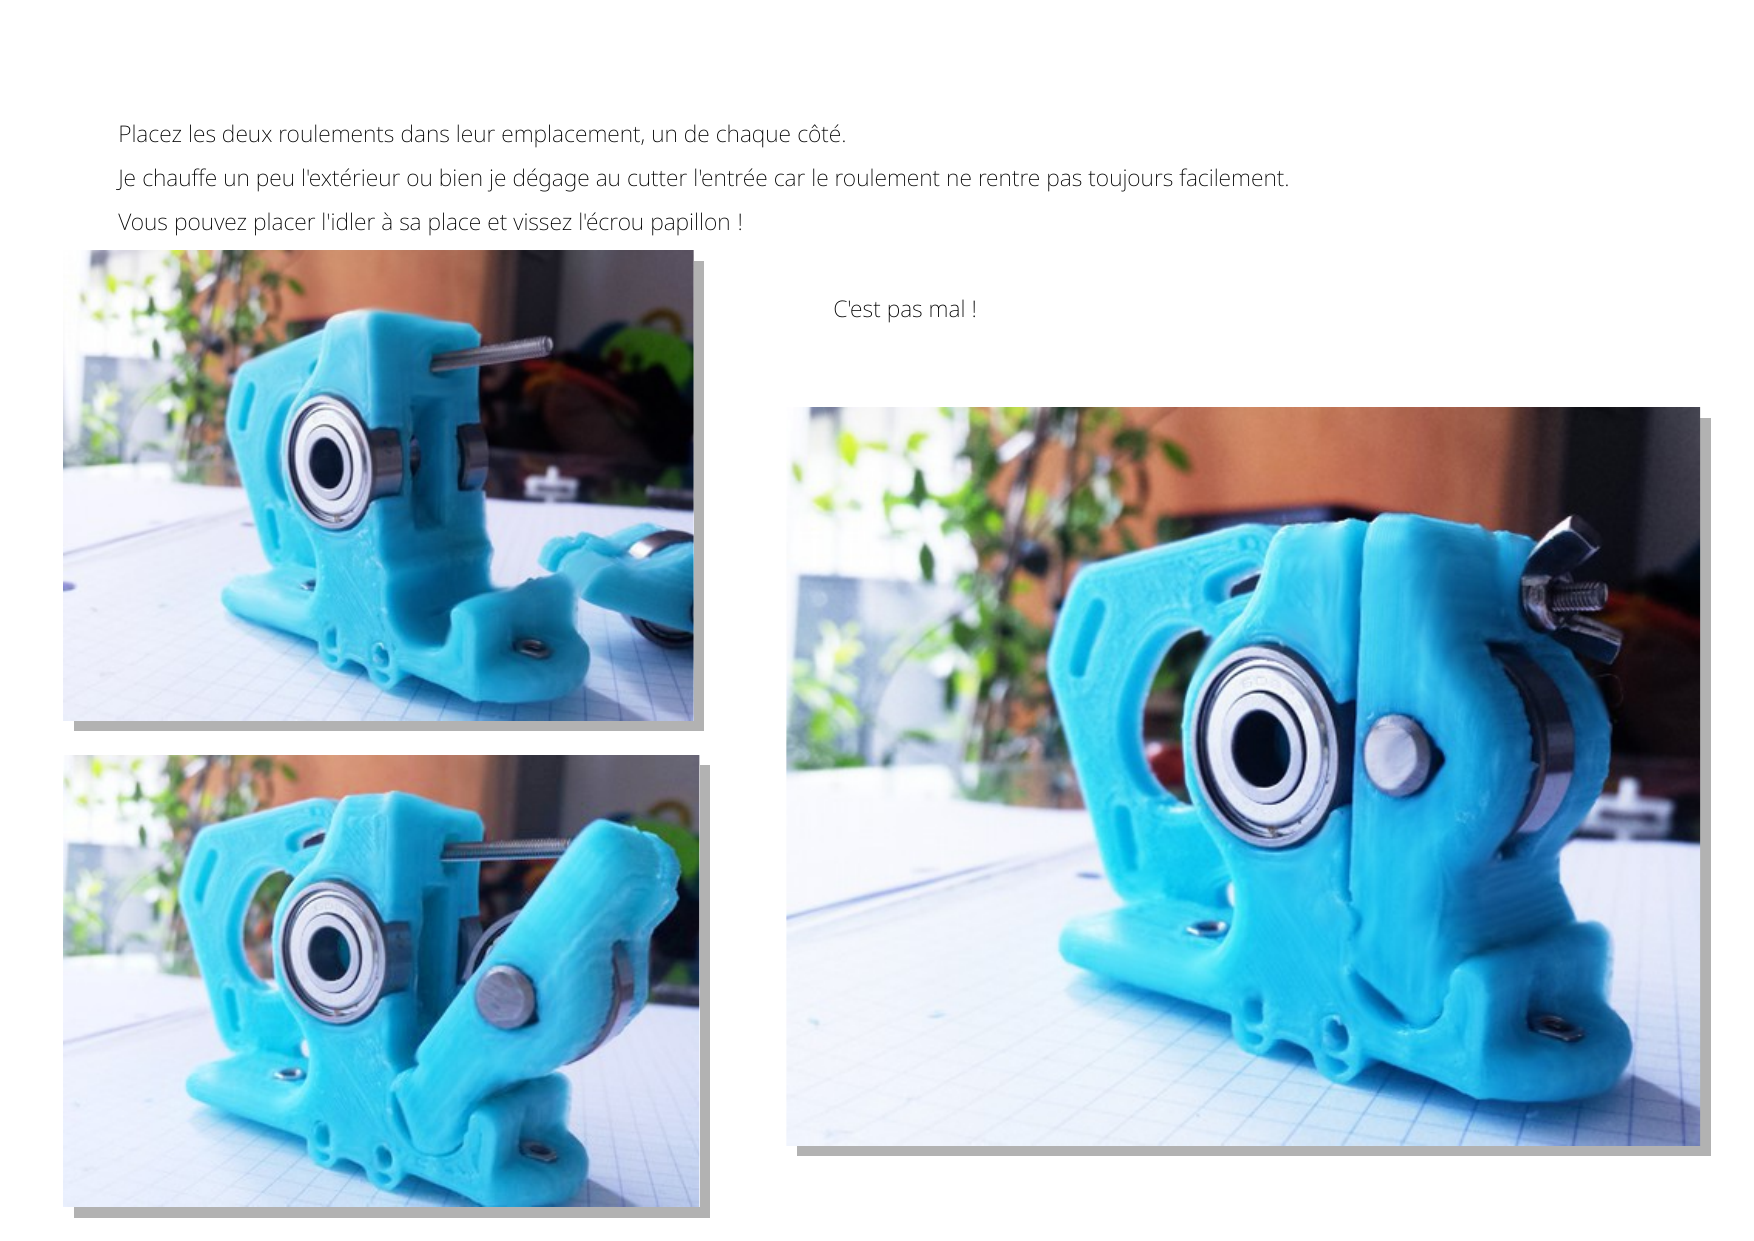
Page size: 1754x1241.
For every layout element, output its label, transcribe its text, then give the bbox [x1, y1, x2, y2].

picture [63, 755, 700, 1207]
text C'est pas mal ! [704, 293, 1636, 324]
text Je chauffe un peu l'extérieur ou bien je dégage au cutter l'entrée car le roulement ne rentre pas toujours facilement. [118, 162, 1636, 193]
text Placez les deux roulements dans leur emplacement, un de chaque côté. [118, 118, 1636, 149]
picture [63, 250, 694, 721]
picture [786, 407, 1701, 1146]
text Vous pouvez placer l'idler à sa place et vissez l'écrou papillon ! [118, 206, 1636, 237]
